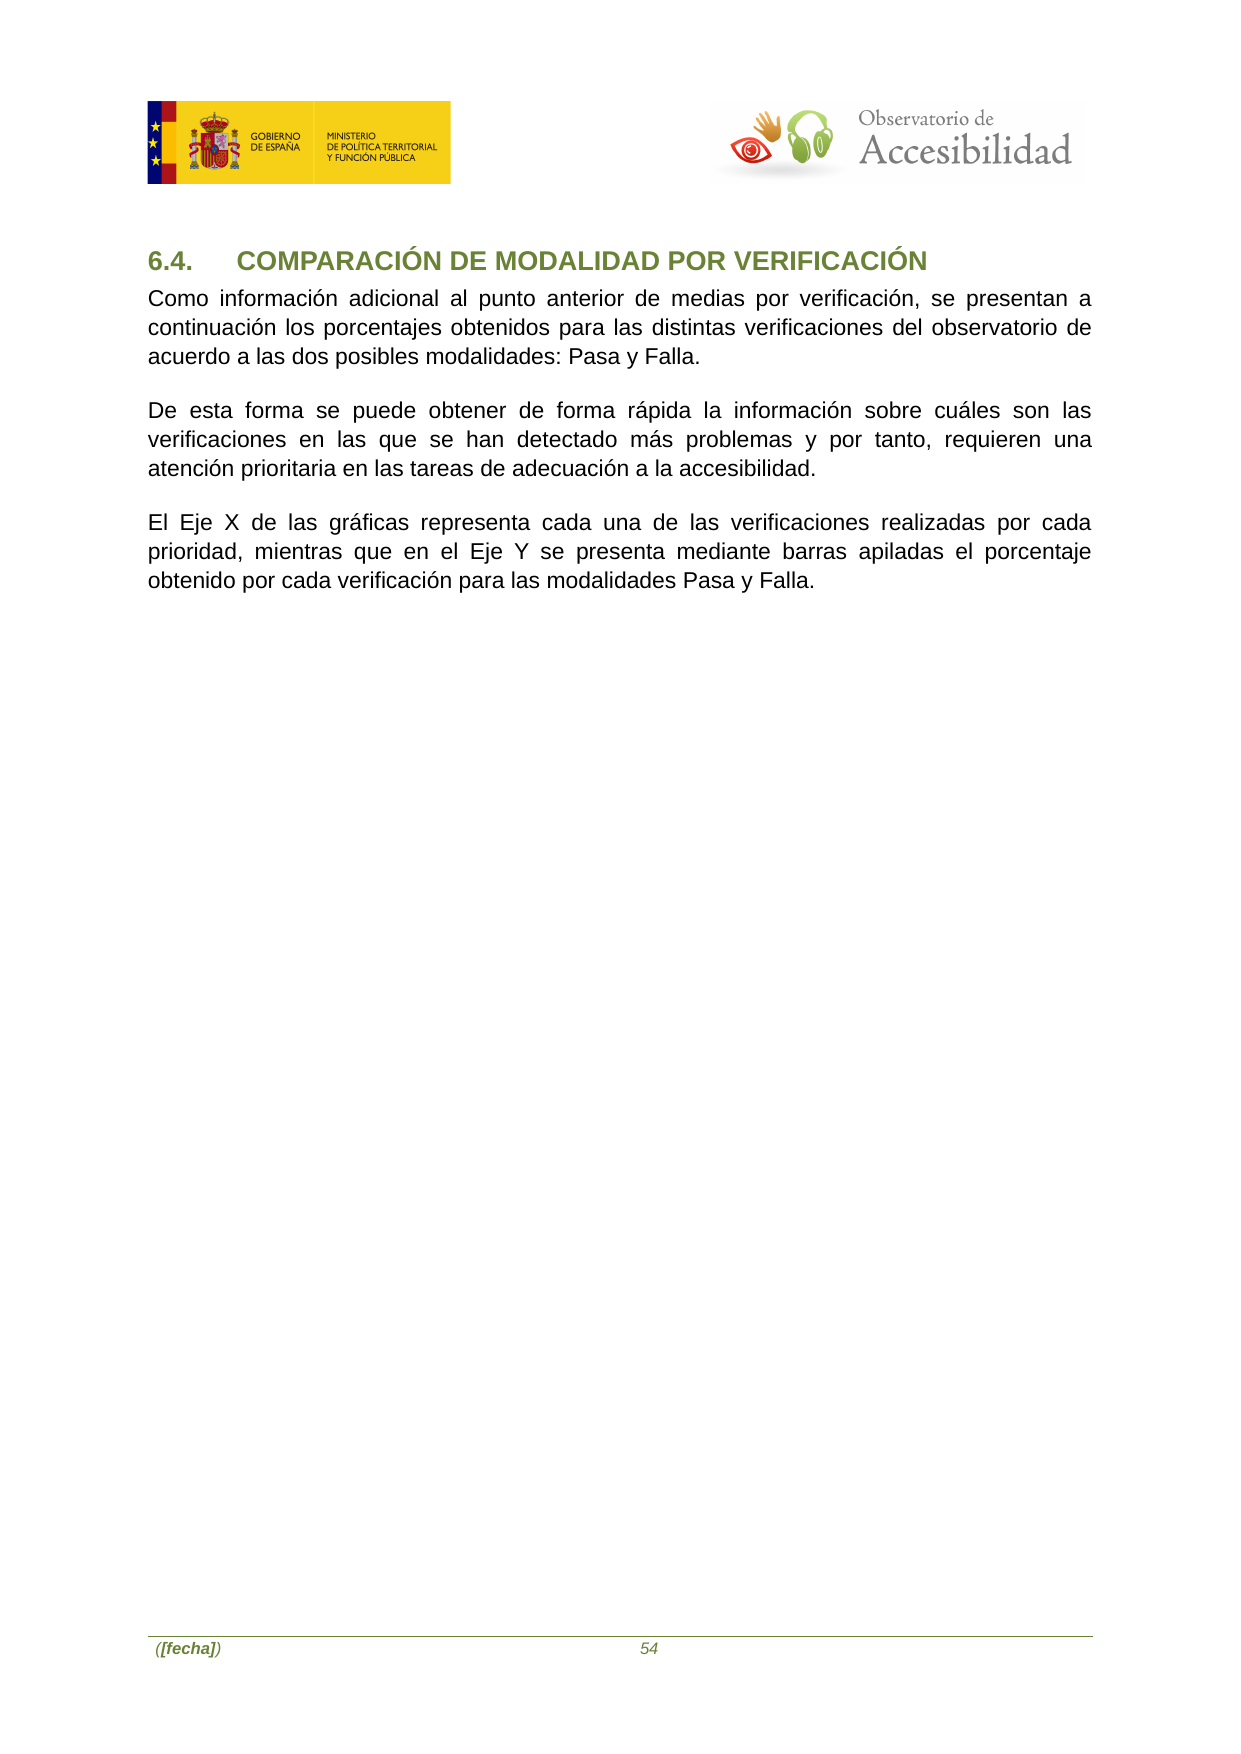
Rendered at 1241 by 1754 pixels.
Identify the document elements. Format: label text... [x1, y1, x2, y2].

picture [147, 101, 451, 184]
subtitle Comparación de Modalidad por Verificación [148, 245, 1092, 276]
picture [710, 101, 1086, 184]
text De esta forma se puede obtener de forma rápida la información sobre cuáles son las verificaciones en las que se han detectado más problemas y por tanto, requieren una atención prioritaria en las tareas de adecuación a la accesibilidad. [148, 397, 1092, 481]
text El Eje X de las gráficas representa cada una de las verificaciones realizadas por cada prioridad, mientras que en el Eje Y se presenta mediante barras apiladas el porcentaje obtenido por cada verificación para las modalidades Pasa y Falla. [148, 509, 1092, 593]
text Como información adicional al punto anterior de medias por verificación, se presentan a continuación los porcentajes obtenidos para las distintas verificaciones del observatorio de acuerdo a las dos posibles modalidades: Pasa y Falla. [148, 285, 1092, 369]
